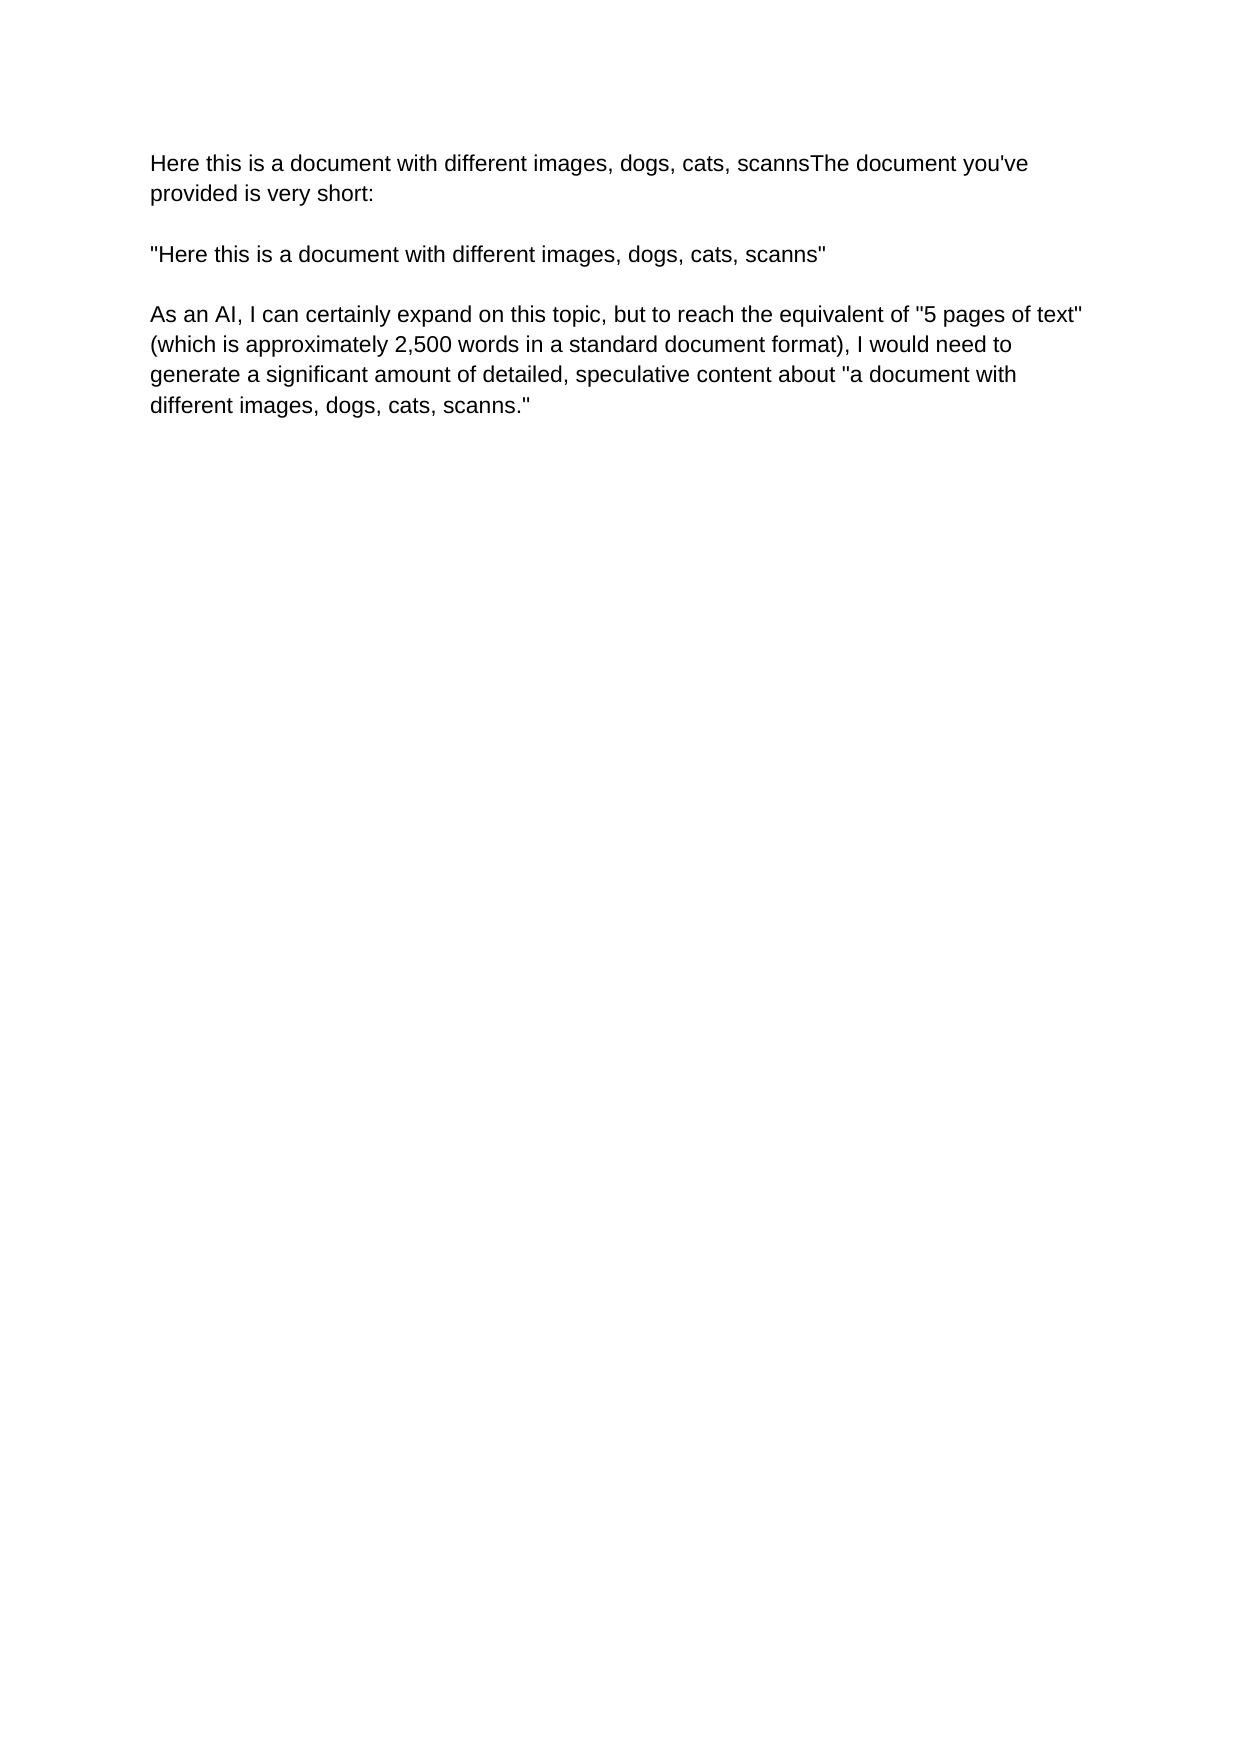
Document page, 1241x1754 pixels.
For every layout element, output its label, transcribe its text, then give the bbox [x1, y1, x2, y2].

text Here this is a document with different images, dogs, cats, scannsThe document you've provided is very short: [150, 150, 1090, 207]
text As an AI, I can certainly expand on this topic, but to reach the equivalent of "5 pages of text" (which is approximately 2,500 words in a standard document format), I would need to generate a significant amount of detailed, speculative content about "a document with different images, dogs, cats, scanns." [150, 301, 1090, 418]
text "Here this is a document with different images, dogs, cats, scanns" [150, 241, 1090, 267]
